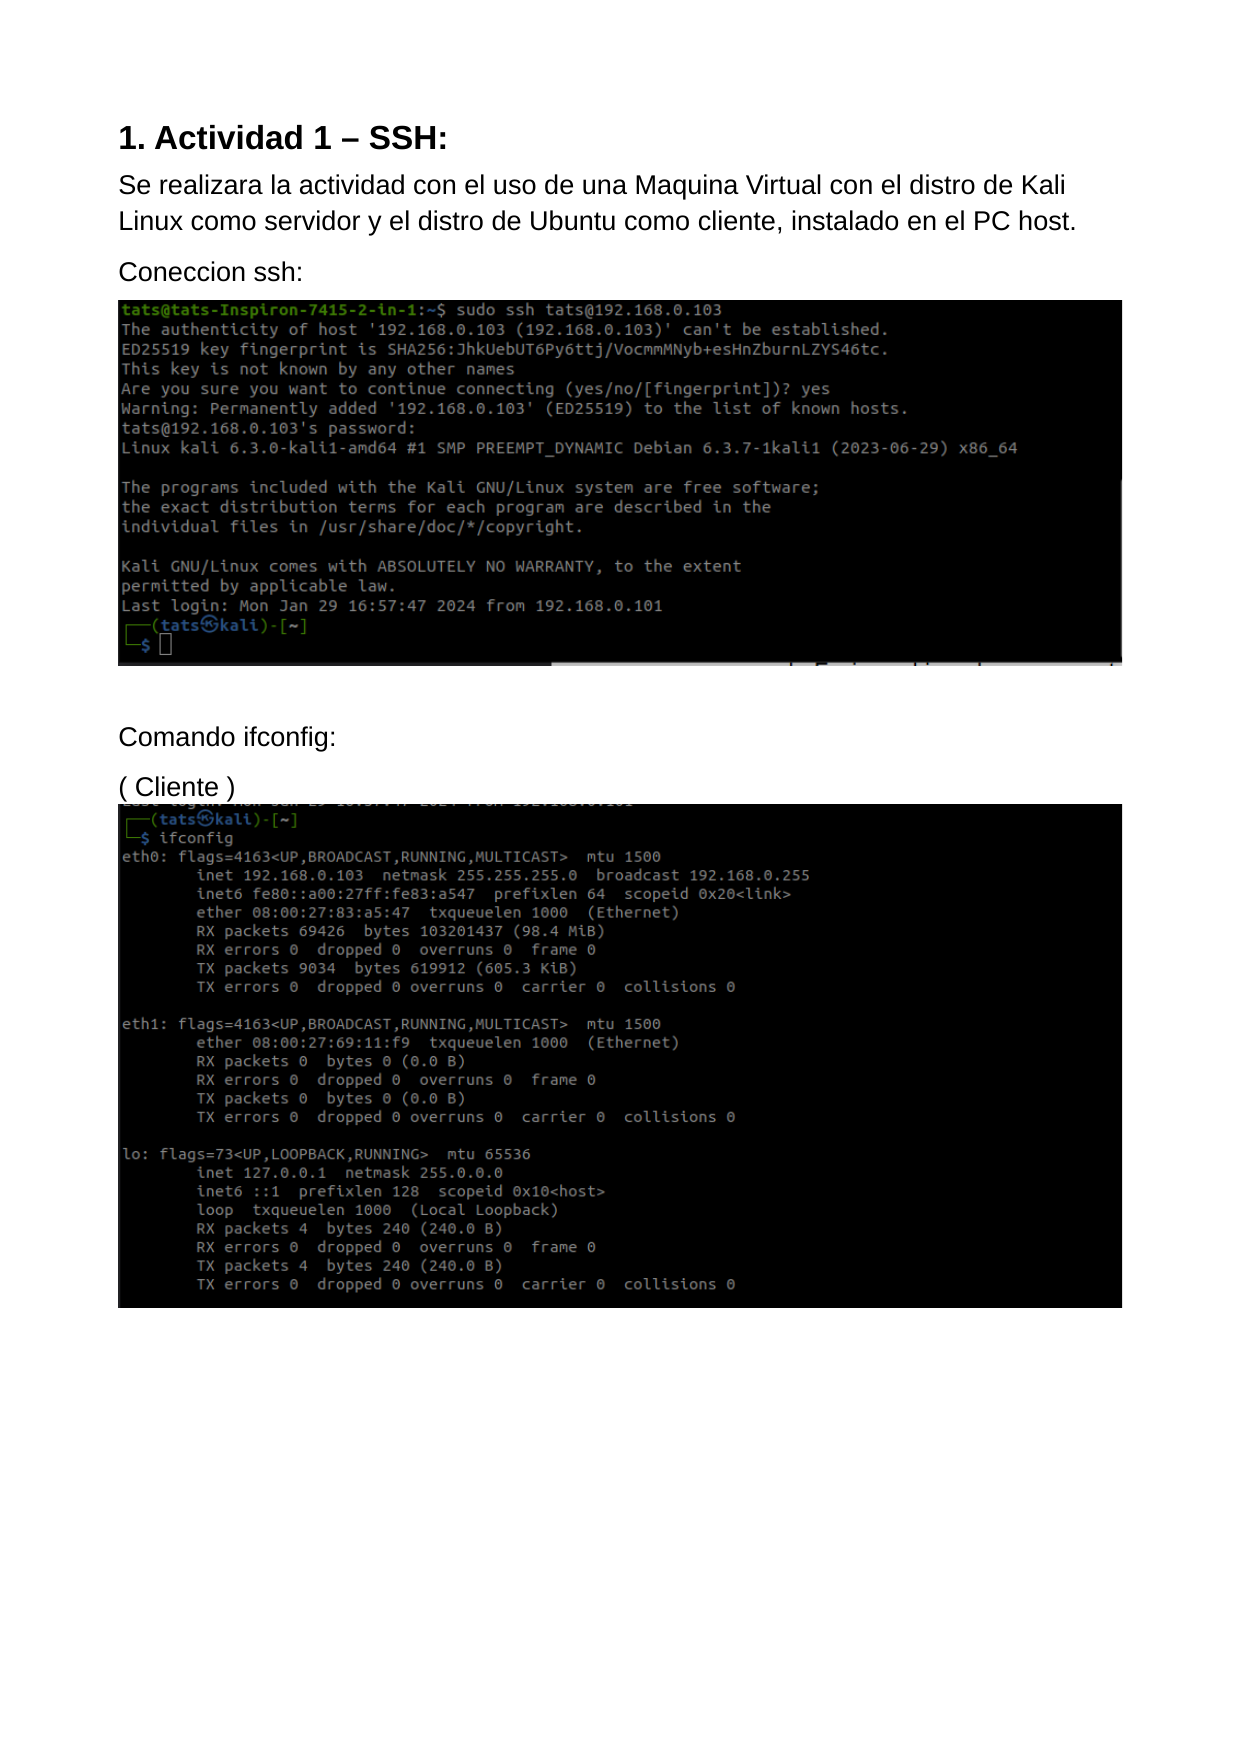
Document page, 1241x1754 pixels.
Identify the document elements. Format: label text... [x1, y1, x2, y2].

text Comando ifconfig: [118, 721, 1122, 752]
text Coneccion ssh: [118, 256, 1122, 287]
subtitle 1. Actividad 1 – SSH: [118, 118, 1122, 157]
picture [118, 804, 1123, 1308]
text Se realizara la actividad con el uso de una Maquina Virtual con el distro de Kali Linux como servidor y el distro de Ubuntu como cliente, instalado en el PC host. [118, 169, 1122, 236]
picture [118, 300, 1123, 666]
text ( Cliente ) [118, 771, 1122, 802]
